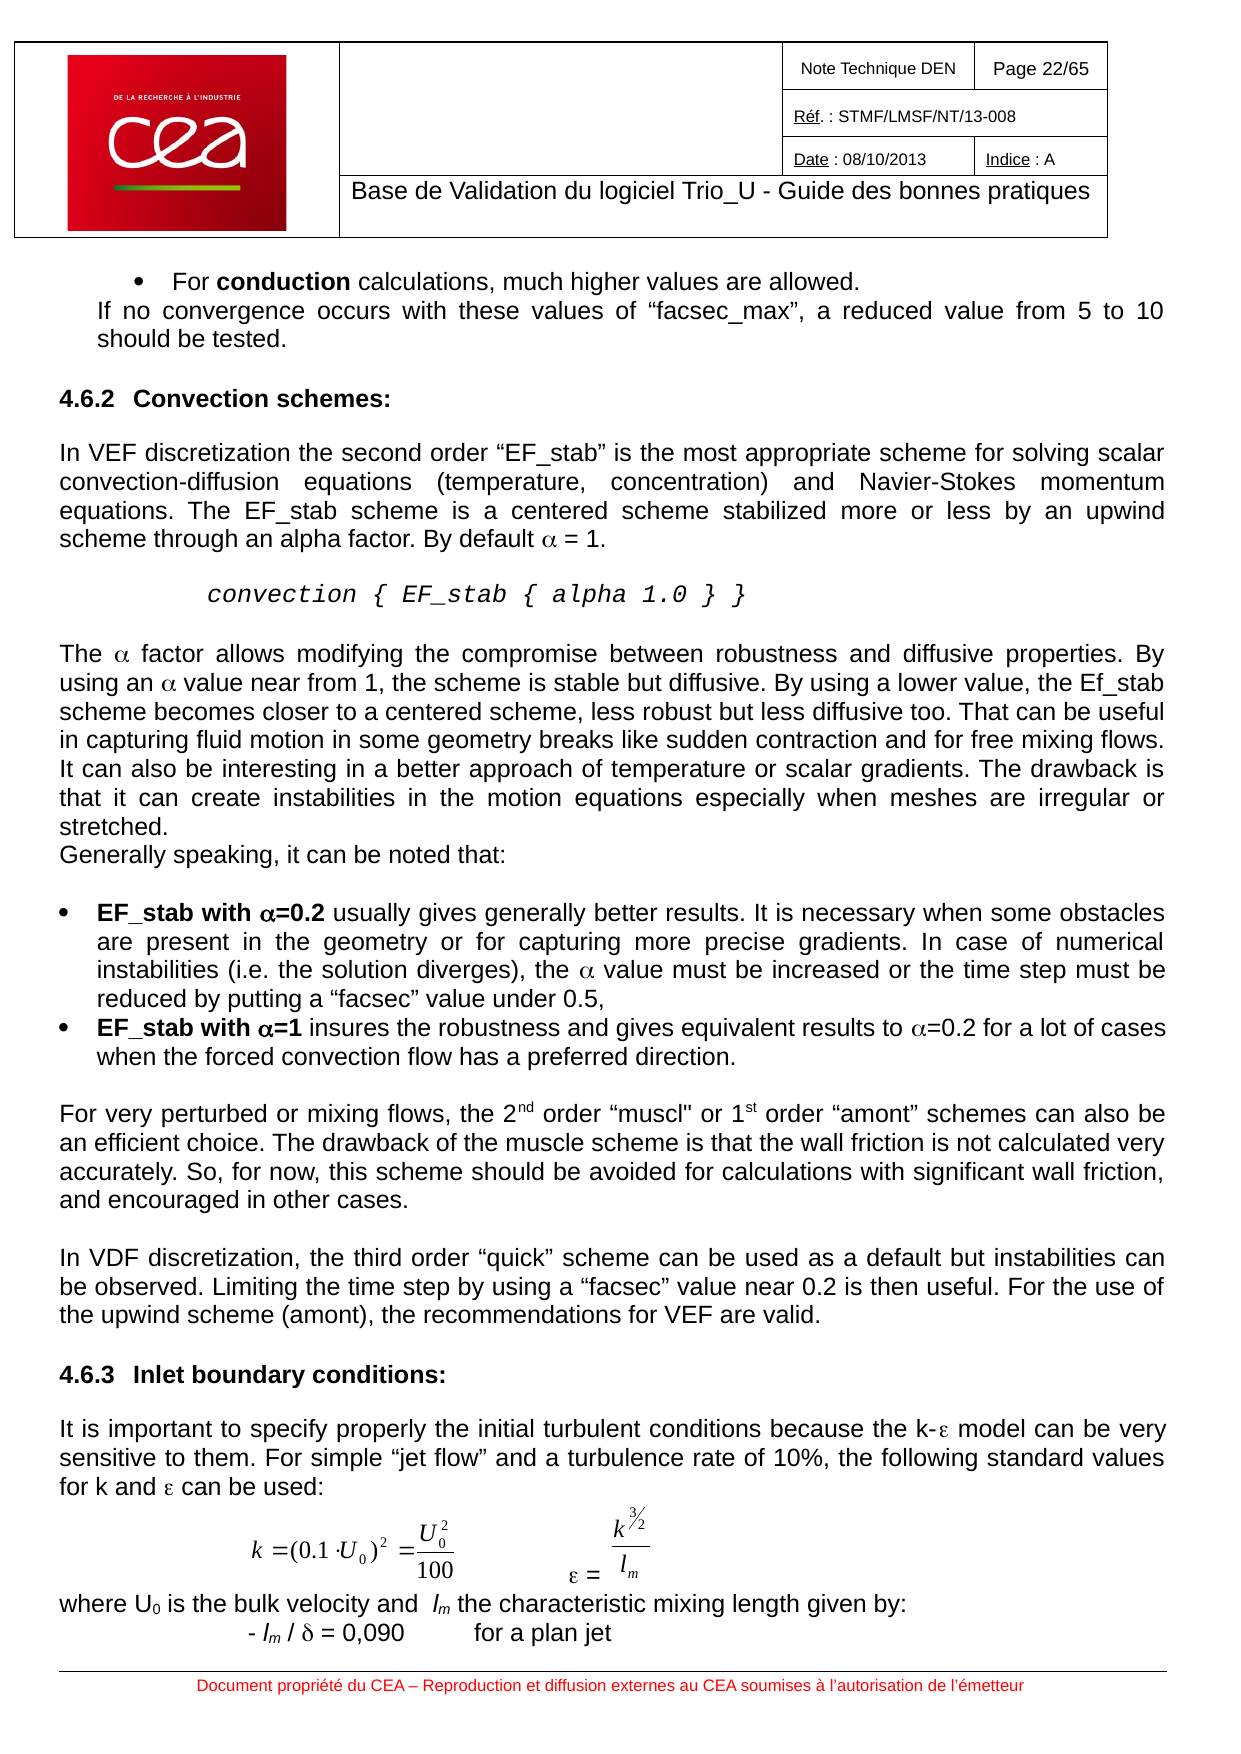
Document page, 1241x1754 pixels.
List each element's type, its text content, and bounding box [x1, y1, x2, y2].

subtitle Inlet boundary conditions: [59, 1361, 1167, 1389]
subtitle Convection schemes: [59, 384, 1167, 413]
text where U0 is the bulk velocity and lm the characteristic mixing length given by: [59, 1589, 1167, 1618]
text Generally speaking, it can be noted that: [59, 840, 1167, 869]
text The  factor allows modifying the compromise between robustness and diffusive properties. By using an  value near from 1, the scheme is stable but diffusive. By using a lower value, the Ef_stab scheme becomes closer to a centered scheme, less robust but less diffusive too. That can be useful in capturing fluid motion in some geometry breaks like sudden contraction and for free mixing flows. It can also be interesting in a better approach of temperature or scalar gradients. The drawback is that it can create instabilities in the motion equations especially when meshes are irregular or stretched. [59, 639, 1167, 840]
list For conduction calculations, much higher values are allowed. [134, 267, 1167, 296]
text For very perturbed or mixing flows, the 2nd order “muscl" or 1st order “amont” schemes can also be an efficient choice. The drawback of the muscle scheme is that the wall friction is not calculated very accurately. So, for now, this scheme should be avoided for calculations with significant wall friction, and encouraged in other cases. [59, 1099, 1167, 1214]
list EF_stab with =1 insures the robustness and gives equivalent results to =0.2 for a lot of cases when the forced convection flow has a preferred direction. [59, 1013, 1167, 1071]
text If no convergence occurs with these values of “facsec_max”, a reduced value from 5 to 10 should be tested. [97, 296, 1167, 353]
text In VDF discretization, the third order “quick” scheme can be used as a default but instabilities can be observed. Limiting the time step by using a “facsec” value near 0.2 is then useful. For the use of the upwind scheme (amont), the recommendations for VEF are valid. [59, 1243, 1167, 1329]
text It is important to specify properly the initial turbulent conditions because the k- model can be very sensitive to them. For simple “jet flow” and a turbulence rate of 10%, the following standard values for k and  can be used: [59, 1414, 1167, 1501]
text  = [59, 1501, 1167, 1589]
text In VEF discretization the second order “EF_stab” is the most appropriate scheme for solving scalar convection-diffusion equations (temperature, concentration) and Navier-Stokes momentum equations. The EF_stab scheme is a centered scheme stabilized more or less by an upwind scheme through an alpha factor. By default  = 1. [59, 438, 1167, 553]
text convection { EF_stab { alpha 1.0 } } [170, 582, 1167, 610]
text - lm /  = 0,090 for a plan jet [97, 1618, 1167, 1647]
picture [67, 55, 287, 231]
list EF_stab with =0.2 usually gives generally better results. It is necessary when some obstacles are present in the geometry or for capturing more precise gradients. In case of numerical instabilities (i.e. the solution diverges), the  value must be increased or the time step must be reduced by putting a “facsec” value under 0.5, [59, 898, 1167, 1013]
